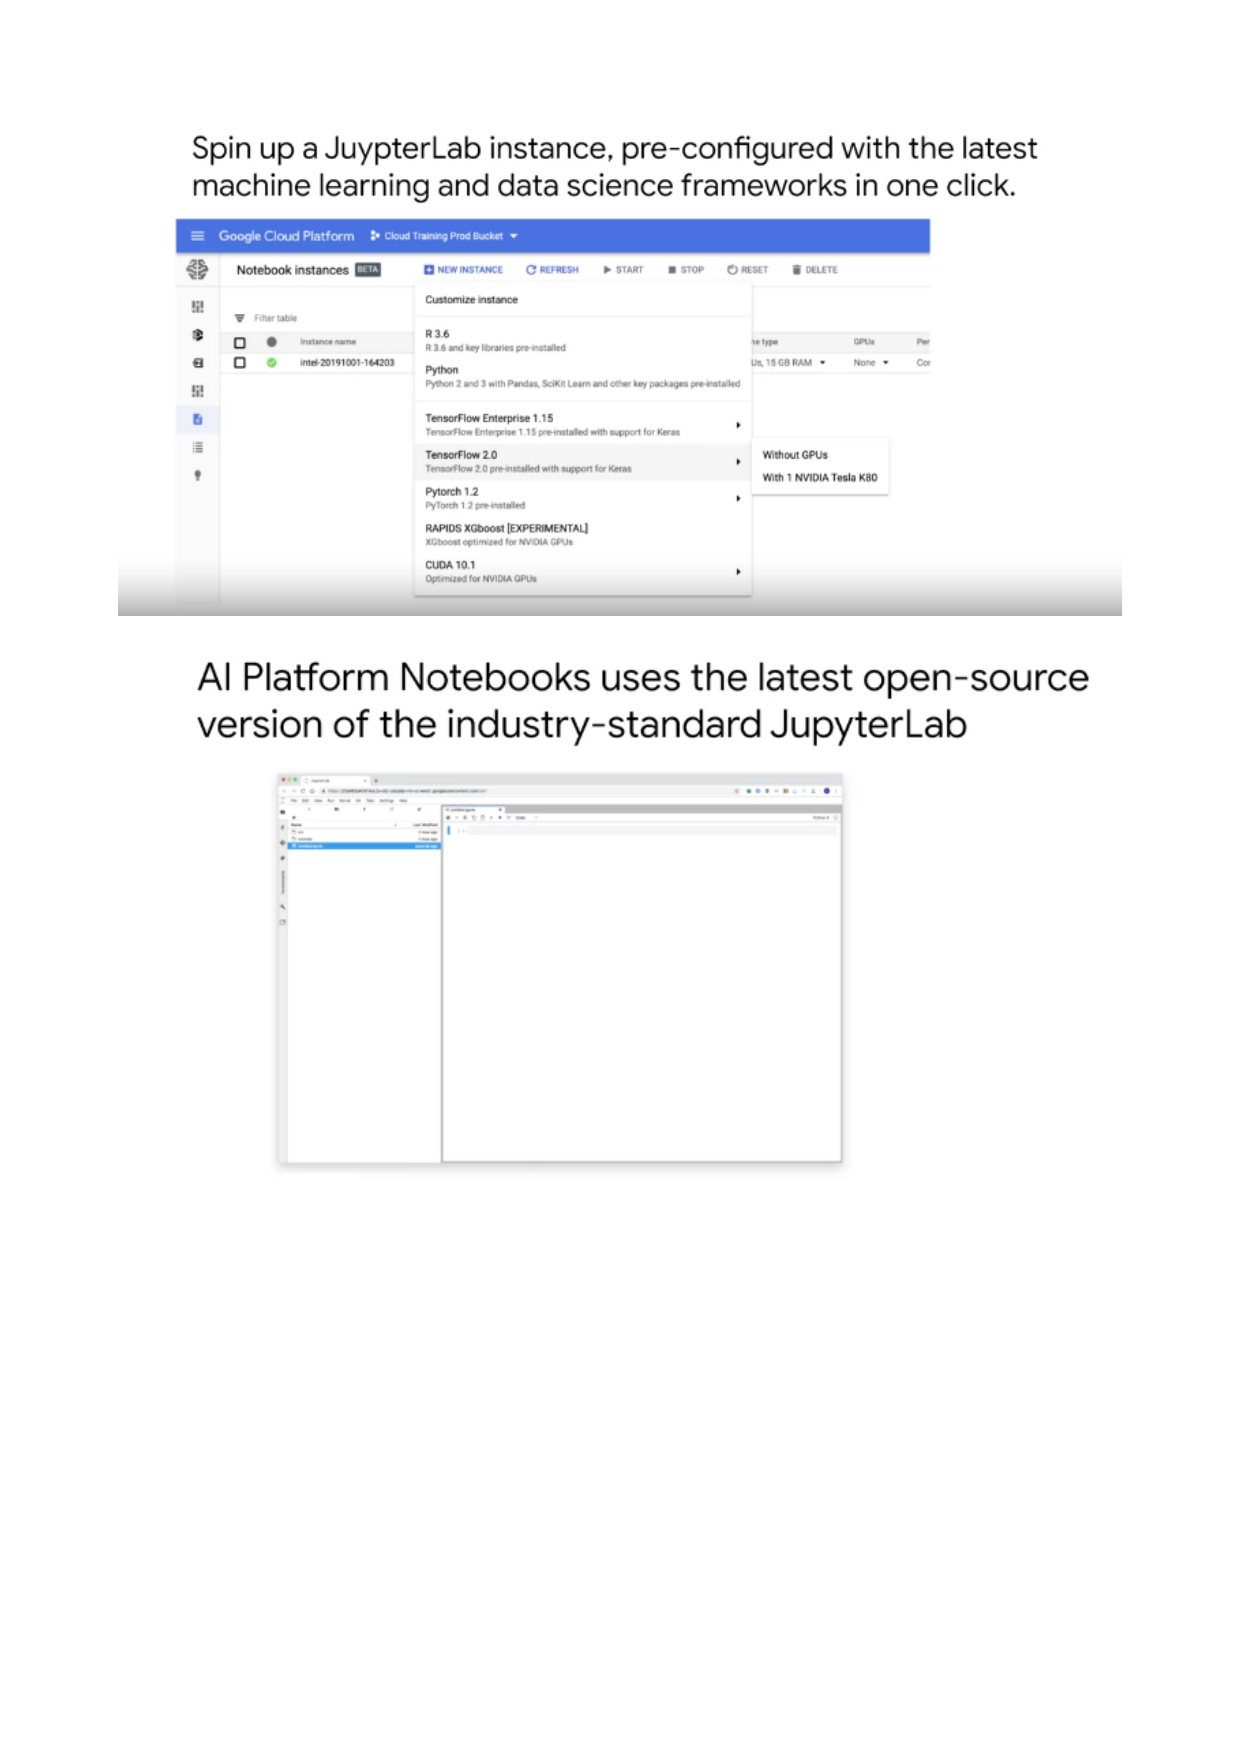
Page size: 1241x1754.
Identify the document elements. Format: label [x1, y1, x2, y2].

picture [118, 644, 1123, 1199]
picture [118, 118, 1123, 616]
